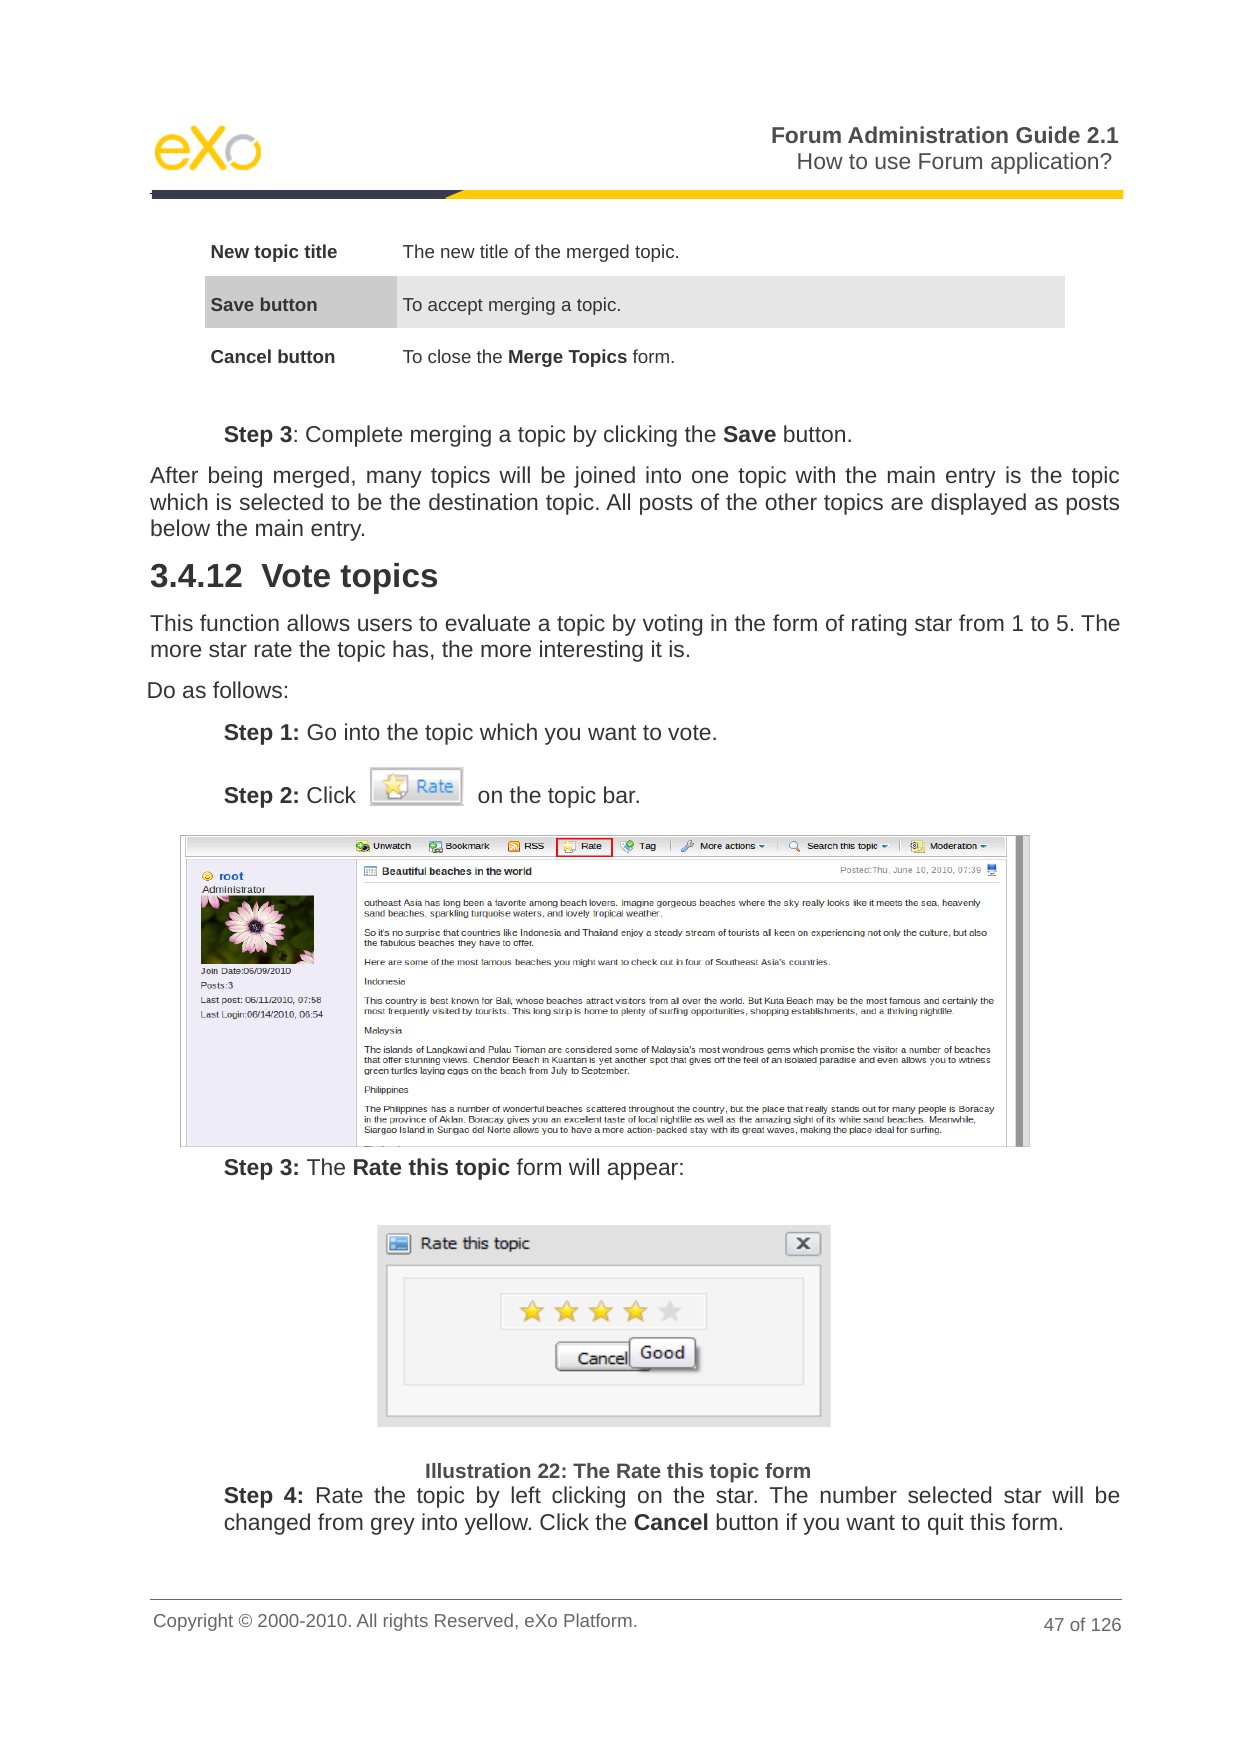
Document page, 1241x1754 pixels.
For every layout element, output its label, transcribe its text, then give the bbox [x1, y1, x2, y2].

table_cell To accept merging a topic. [397, 276, 1065, 328]
text Illustration 23: The Rate this topic form [337, 1277, 899, 1482]
text Step 3: The Rate this topic form will appear: [223, 828, 1122, 1180]
picture [369, 767, 464, 806]
text Step 4: Rate the topic by left clicking on the star. The number selected star will be changed from grey into yellow. Click the Cancel button if you want to quit this form. [223, 1195, 1122, 1535]
picture [377, 1225, 831, 1427]
text Step 1: Go into the topic which you want to vote. [223, 719, 1122, 745]
text Step 2: Click on the topic bar. [223, 760, 1122, 813]
text Step 3: Complete merging a topic by clicking the Save button. [223, 421, 1122, 447]
picture [151, 190, 1124, 199]
text After being merged, many topics will be joined into one topic with the main entry is the topic which is selected to be the destination topic. All posts of the other topics are displayed as posts below the main entry. [150, 462, 1122, 541]
table_cell New topic title [205, 224, 397, 276]
table_cell The new title of the merged topic. [397, 224, 1065, 276]
table_cell Cancel button [205, 329, 397, 381]
subtitle Vote topics [150, 556, 1122, 595]
picture [180, 835, 1030, 1147]
picture [155, 125, 262, 171]
table_cell To close the Merge Topics form. [397, 329, 1065, 381]
text This function allows users to evaluate a topic by voting in the form of rating star from 1 to 5. The more star rate the topic has, the more interesting it is. [150, 610, 1122, 662]
table_cell Save button [205, 276, 397, 328]
text Do as follows: [76, 677, 1122, 704]
